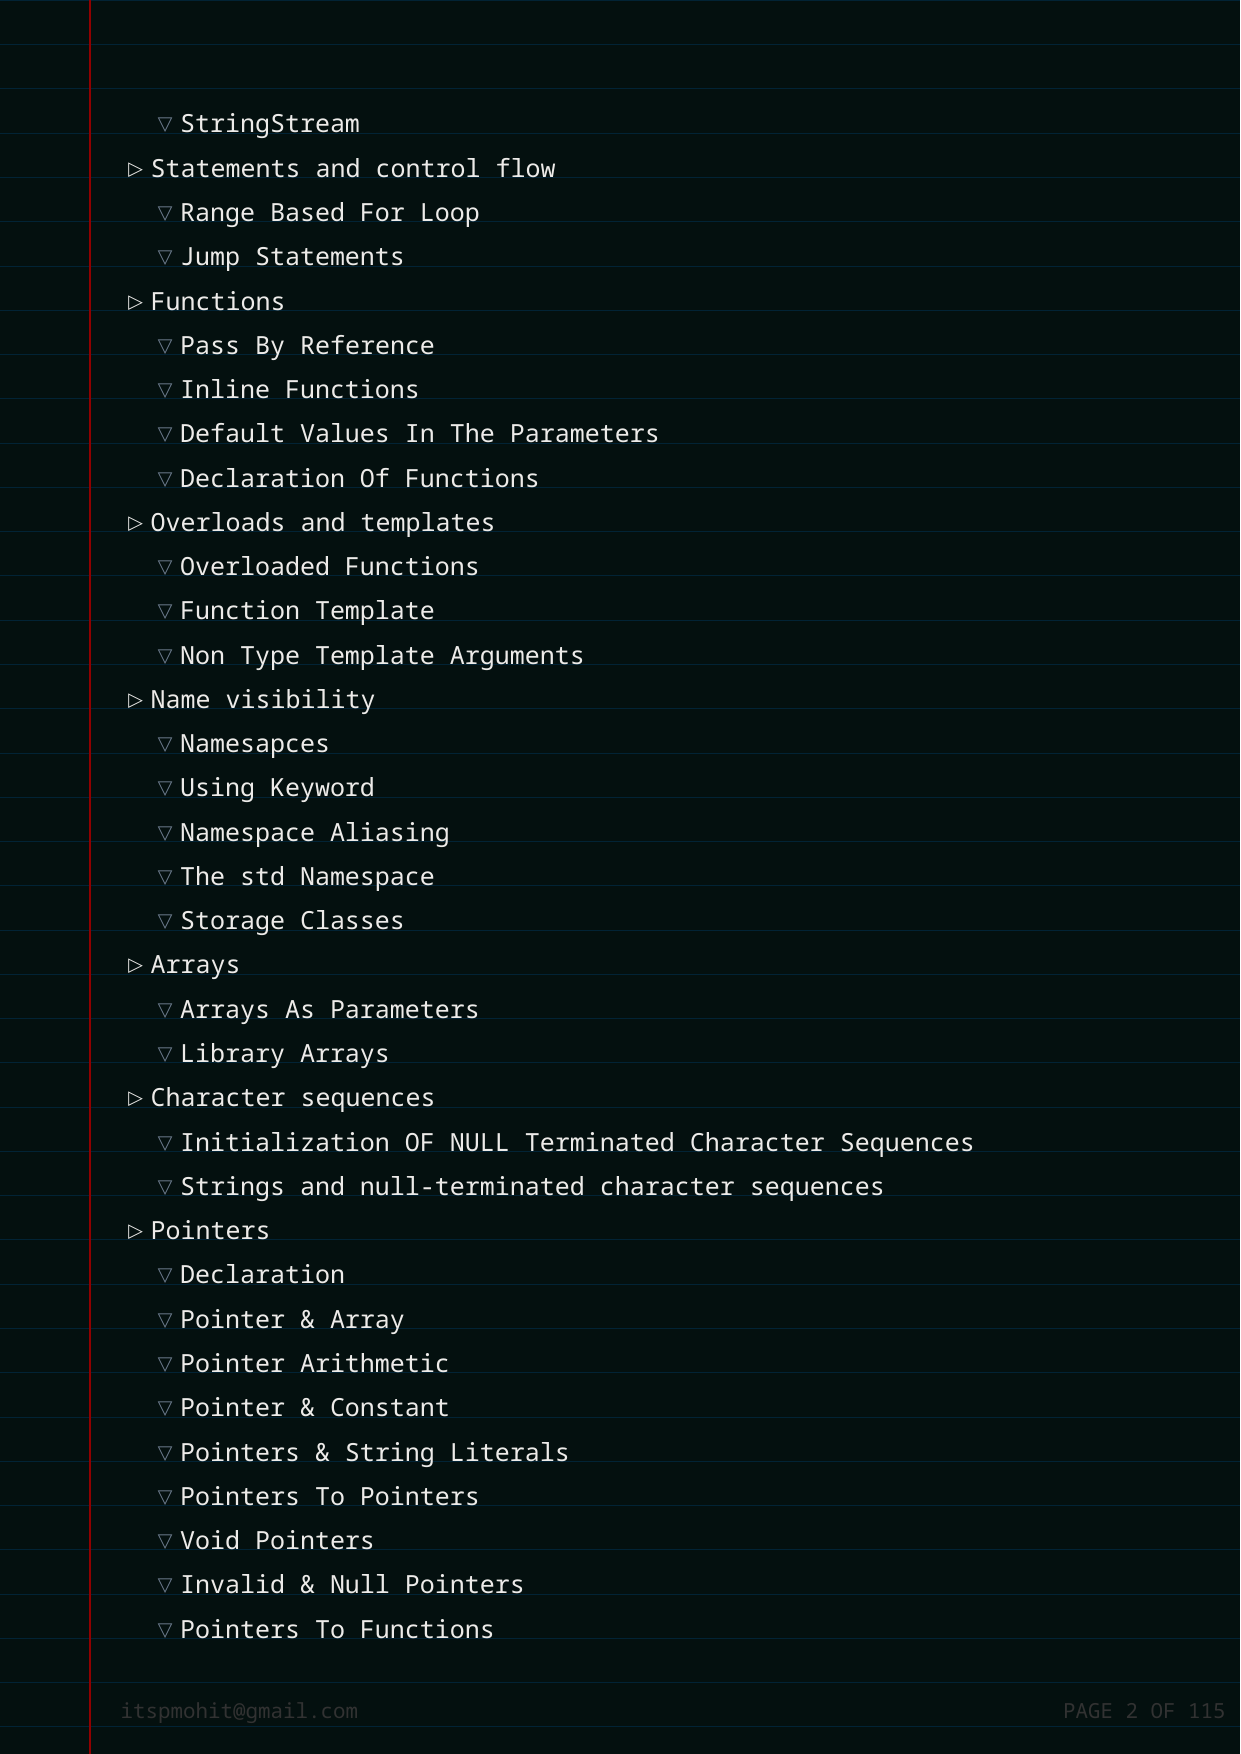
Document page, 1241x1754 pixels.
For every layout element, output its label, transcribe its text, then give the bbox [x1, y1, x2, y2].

text ▽Jump Statements [150, 230, 1196, 274]
text ▽Non Type Template Arguments [150, 629, 1196, 673]
text ▷Name visibility [120, 673, 1196, 717]
text ▷Character sequences [120, 1071, 1196, 1116]
text ▷Pointers [120, 1204, 1196, 1248]
text ▽Strings and null-terminated character sequences [150, 1160, 1196, 1204]
text ▽Namespace Aliasing [150, 806, 1196, 850]
text ▽Invalid & Null Pointers [150, 1558, 1196, 1603]
text ▽Overloaded Functions [150, 540, 1196, 584]
text ▷Functions [120, 274, 1196, 319]
text ▽Default Values In The Parameters [150, 407, 1196, 452]
text ▽Library Arrays [150, 1027, 1196, 1071]
text ▽StringStream [150, 97, 1196, 142]
text ▽Inline Functions [150, 363, 1196, 407]
text ▽Initialization OF NULL Terminated Character Sequences [150, 1116, 1196, 1160]
text ▽Pointer & Constant [150, 1381, 1196, 1426]
text ▷Arrays [120, 938, 1196, 983]
text ▽The std Namespace [150, 850, 1196, 894]
text ▽Declaration [150, 1248, 1196, 1293]
text ▽Pointer & Array [150, 1293, 1196, 1337]
text ▽Void Pointers [150, 1514, 1196, 1558]
text ▽Pass By Reference [150, 319, 1196, 363]
text ▽Pointers To Functions [150, 1603, 1196, 1647]
text ▽Namesapces [150, 717, 1196, 761]
text ▽Arrays As Parameters [150, 983, 1196, 1027]
text ▽Storage Classes [150, 894, 1196, 938]
text ▽Pointers & String Literals [150, 1426, 1196, 1470]
text ▽Range Based For Loop [150, 186, 1196, 230]
text ▽Declaration Of Functions [150, 452, 1196, 496]
text ▷Overloads and templates [120, 496, 1196, 540]
text ▽Using Keyword [150, 761, 1196, 806]
text ▽Function Template [150, 584, 1196, 629]
text ▽Pointer Arithmetic [150, 1337, 1196, 1381]
text ▷Statements and control flow [120, 142, 1196, 186]
text ▽Pointers To Pointers [150, 1470, 1196, 1514]
